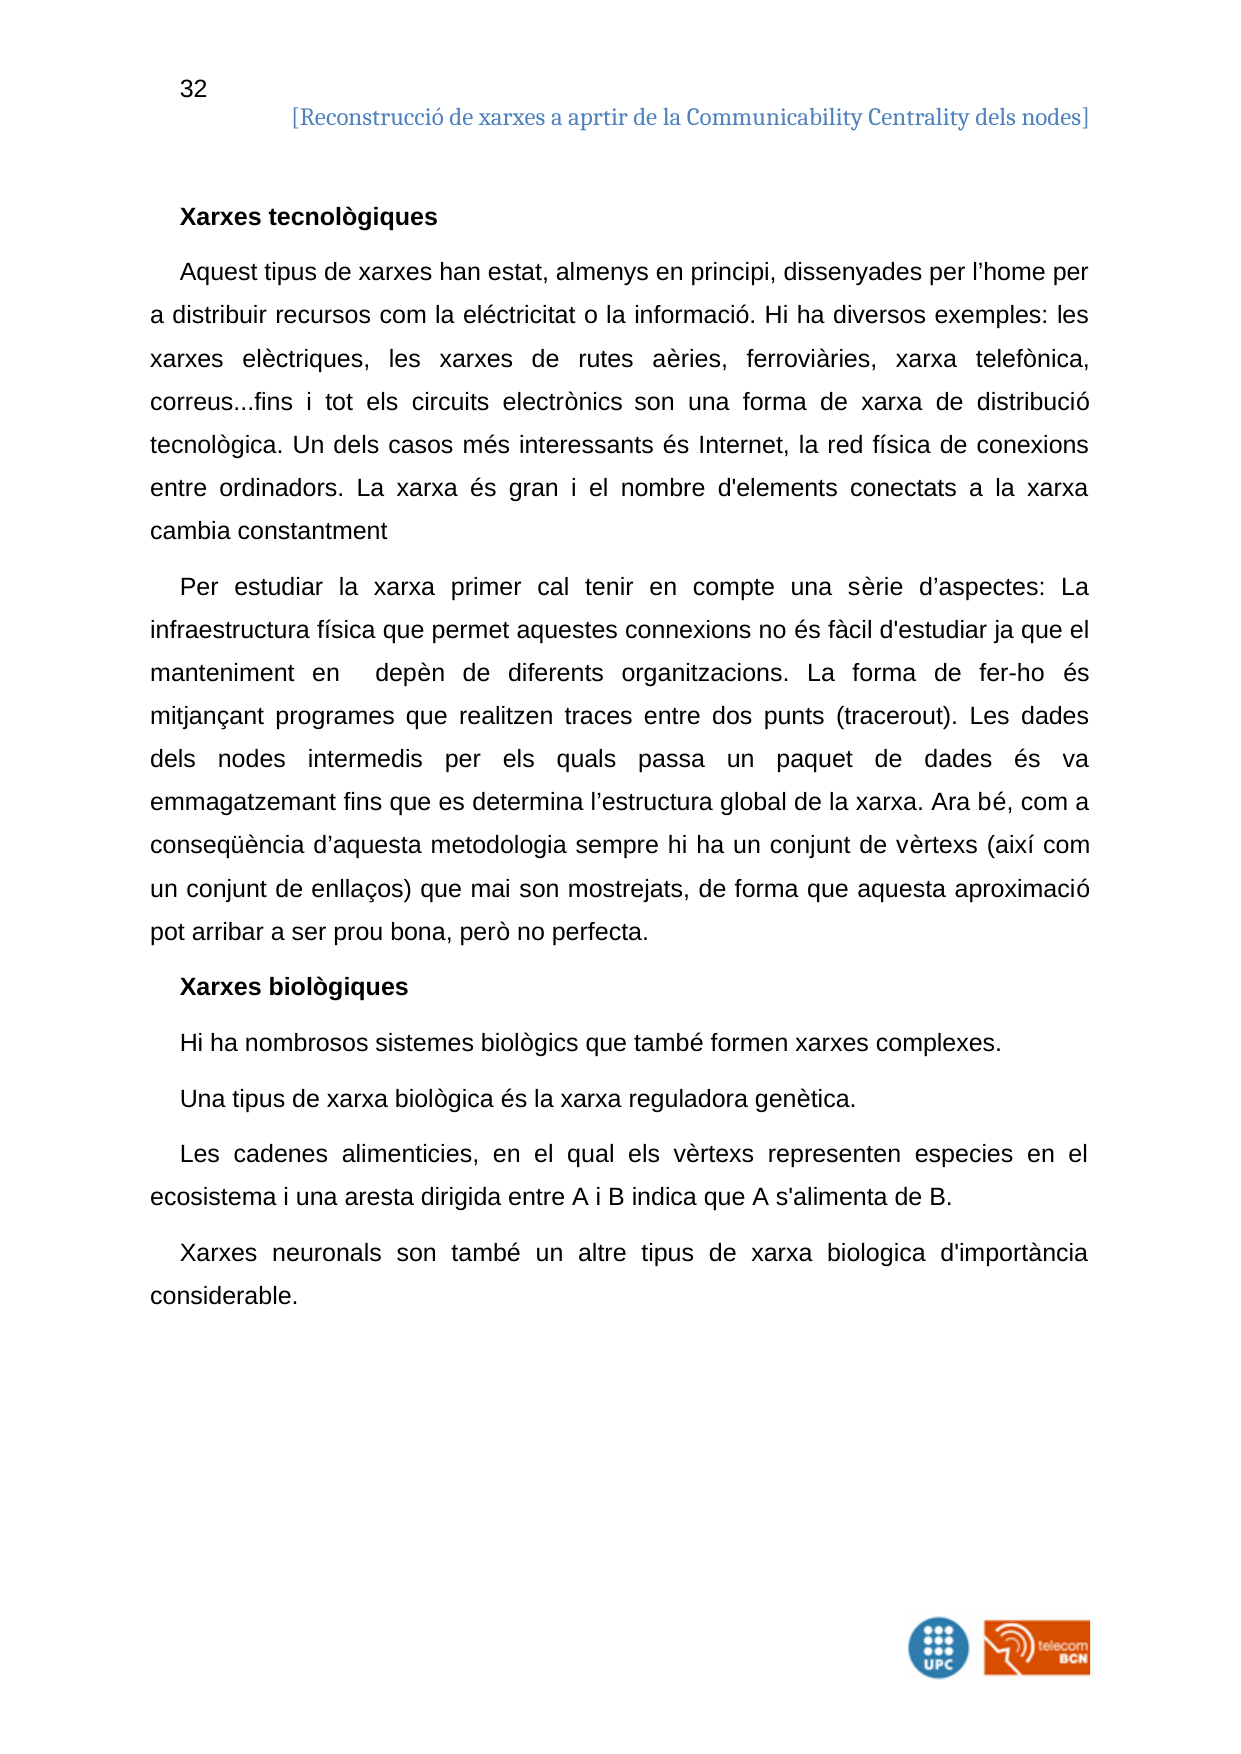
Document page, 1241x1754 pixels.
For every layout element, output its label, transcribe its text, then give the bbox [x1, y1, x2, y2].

text Per estudiar la xarxa primer cal tenir en compte una sèrie d’aspectes: La infraestructura física que permet aquestes connexions no és fàcil d'estudiar ja que el manteniment en depèn de diferents organitzacions. La forma de fer-ho és mitjançant programes que realitzen traces entre dos punts (tracerout). Les dades dels nodes intermedis per els quals passa un paquet de dades és va emmagatzemant fins que es determina l’estructura global de la xarxa. Ara bé, com a conseqüència d’aquesta metodologia sempre hi ha un conjunt de vèrtexs (així com un conjunt de enllaços) que mai son mostrejats, de forma que aquesta aproximació pot arribar a ser prou bona, però no perfecta. [150, 572, 1090, 945]
text Xarxes neuronals son també un altre tipus de xarxa biologica d'importància considerable. [150, 1238, 1090, 1310]
text Aquest tipus de xarxes han estat, almenys en principi, dissenyades per l’home per a distribuir recursos com la eléctricitat o la informació. Hi ha diversos exemples: les xarxes elèctriques, les xarxes de rutes aèries, ferroviàries, xarxa telefònica, correus...fins i tot els circuits electrònics son una forma de xarxa de distribució tecnològica. Un dels casos més interessants és Internet, la red física de conexions entre ordinadors. La xarxa és gran i el nombre d'elements conectats a la xarxa cambia constantment [150, 257, 1090, 545]
text Xarxes biològiques [150, 972, 1090, 1001]
text Xarxes tecnològiques [150, 202, 1090, 230]
text Una tipus de xarxa biològica és la xarxa reguladora genètica. [150, 1083, 1090, 1112]
text Les cadenes alimenticies, en el qual els vèrtexs representen especies en el ecosistema i una aresta dirigida entre A i B indica que A s'alimenta de B. [150, 1139, 1090, 1211]
text Hi ha nombrosos sistemes biològics que també formen xarxes complexes. [150, 1028, 1090, 1057]
picture [904, 1614, 1091, 1681]
